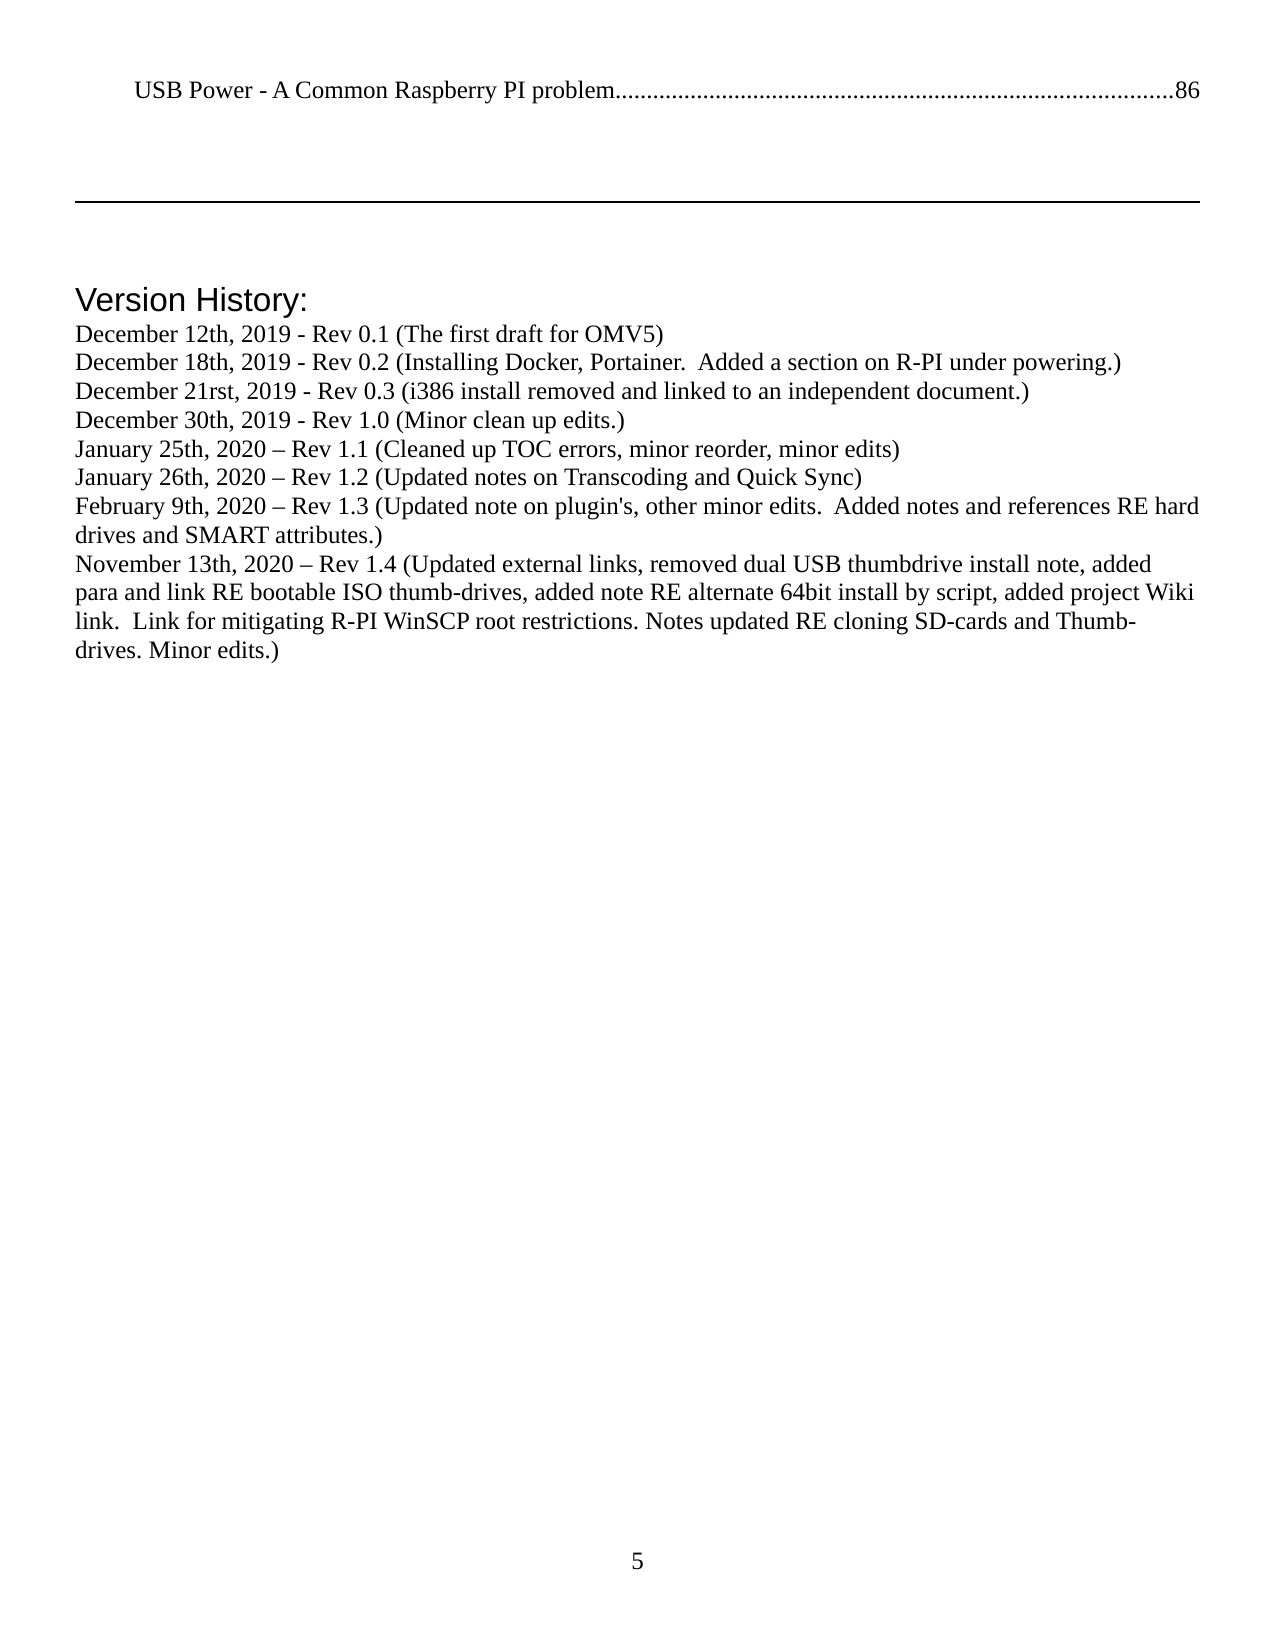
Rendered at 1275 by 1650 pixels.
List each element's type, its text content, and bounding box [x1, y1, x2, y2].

text January 26th, 2020 – Rev 1.2 (Updated notes on Transcoding and Quick Sync) [75, 462, 1200, 491]
text December 18th, 2019 - Rev 0.2 (Installing Docker, Portainer. Added a section on R-PI under powering.) [75, 347, 1200, 376]
text Version History: December 12th, 2019 - Rev 0.1 (The first draft for OMV5) [75, 242, 1200, 347]
text January 25th, 2020 – Rev 1.1 (Cleaned up TOC errors, minor reorder, minor edits) [75, 434, 1200, 462]
text February 9th, 2020 – Rev 1.3 (Updated note on plugin's, other minor edits. Added notes and references RE hard drives and SMART attributes.) November 13th, 2020 – Rev 1.4 (Updated external links, removed dual USB thumbdrive install note, added para and link RE bootable ISO thumb-drives, added note RE alternate 64bit install by script, added project Wiki link. Link for mitigating R-PI WinSCP root restrictions. Notes updated RE cloning SD-cards and Thumb-drives. Minor edits.) [75, 491, 1200, 664]
text USB Power - A Common Raspberry PI problem 86 [134, 75, 1200, 104]
text December 30th, 2019 - Rev 1.0 (Minor clean up edits.) [75, 405, 1200, 434]
text December 21rst, 2019 - Rev 0.3 (i386 install removed and linked to an independent document.) [75, 376, 1200, 405]
